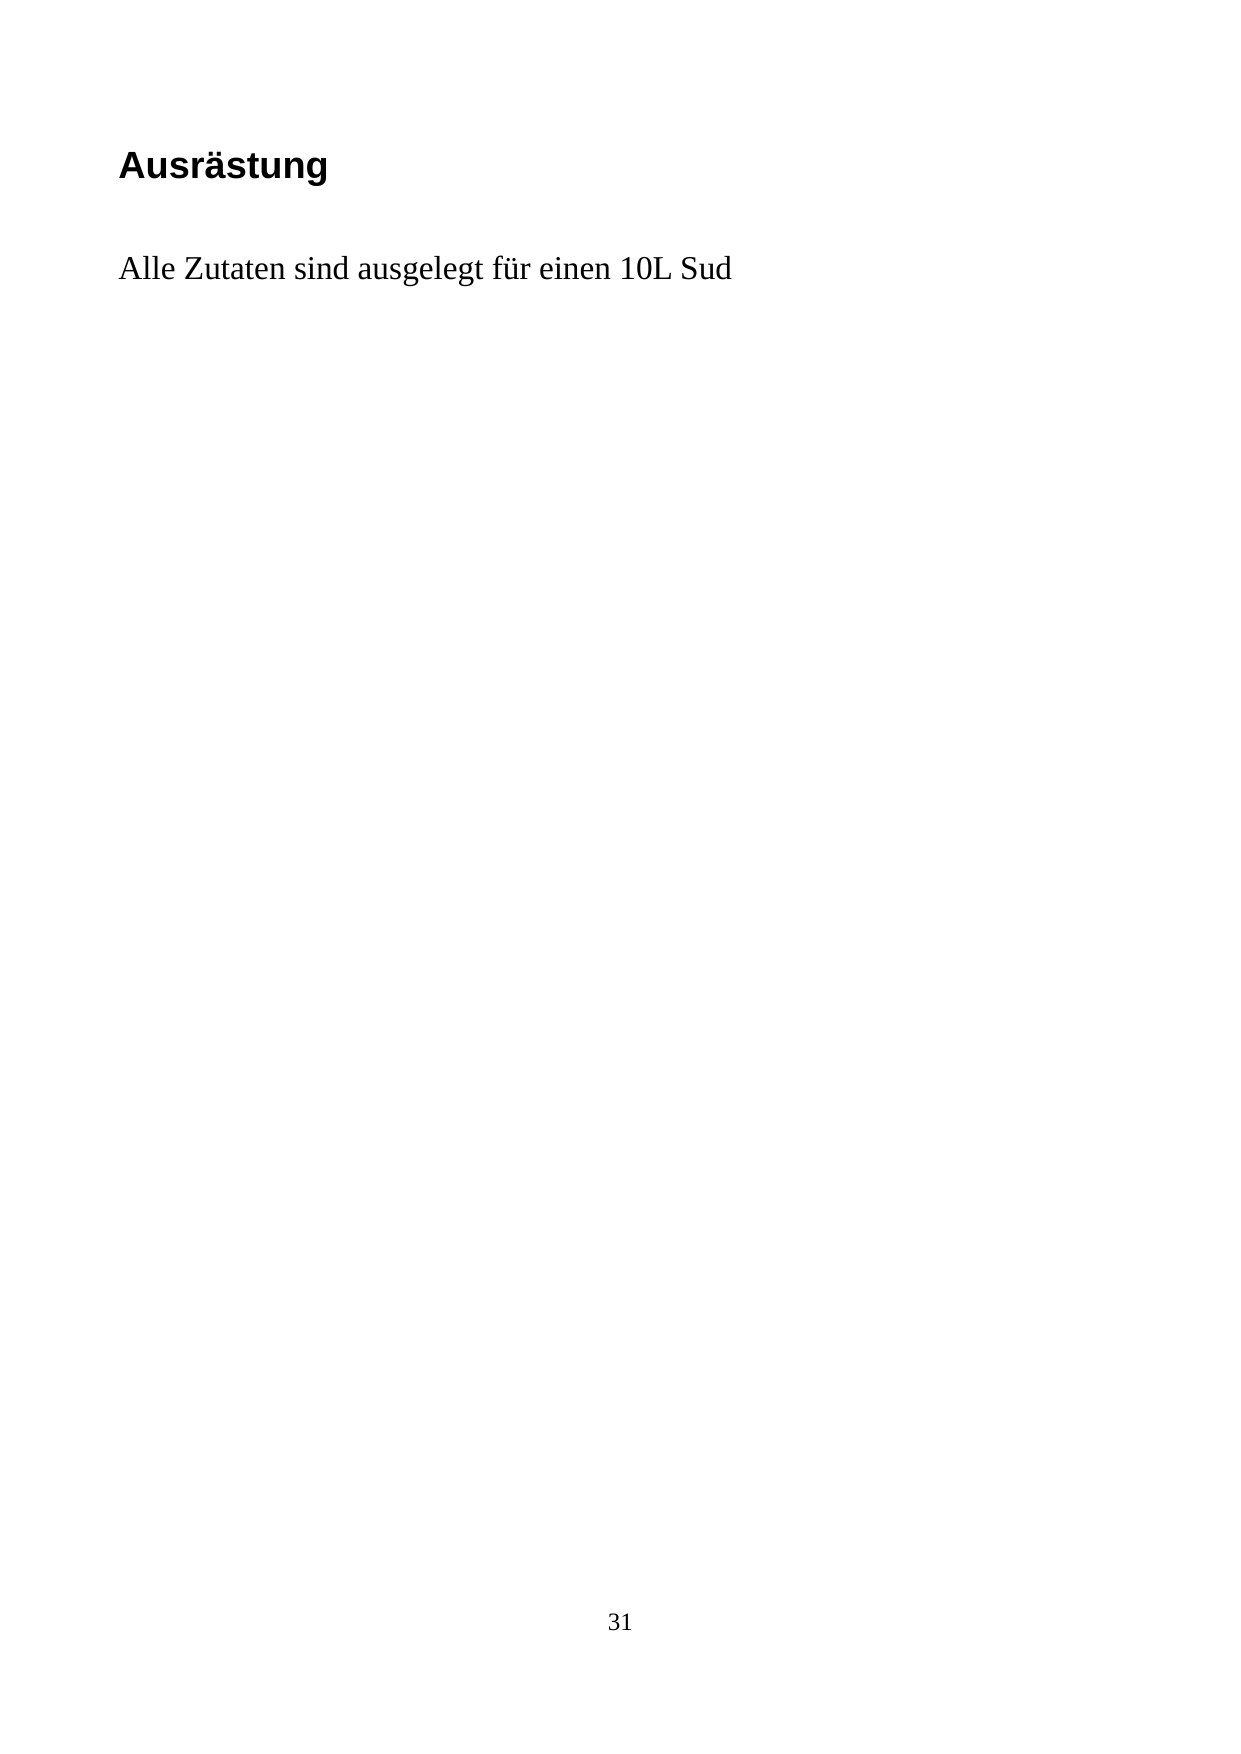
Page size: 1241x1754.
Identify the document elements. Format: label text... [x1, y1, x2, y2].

text Alle Zutaten sind ausgelegt für einen 10L Sud [118, 248, 1122, 287]
subtitle Ausrästung [118, 143, 1122, 187]
